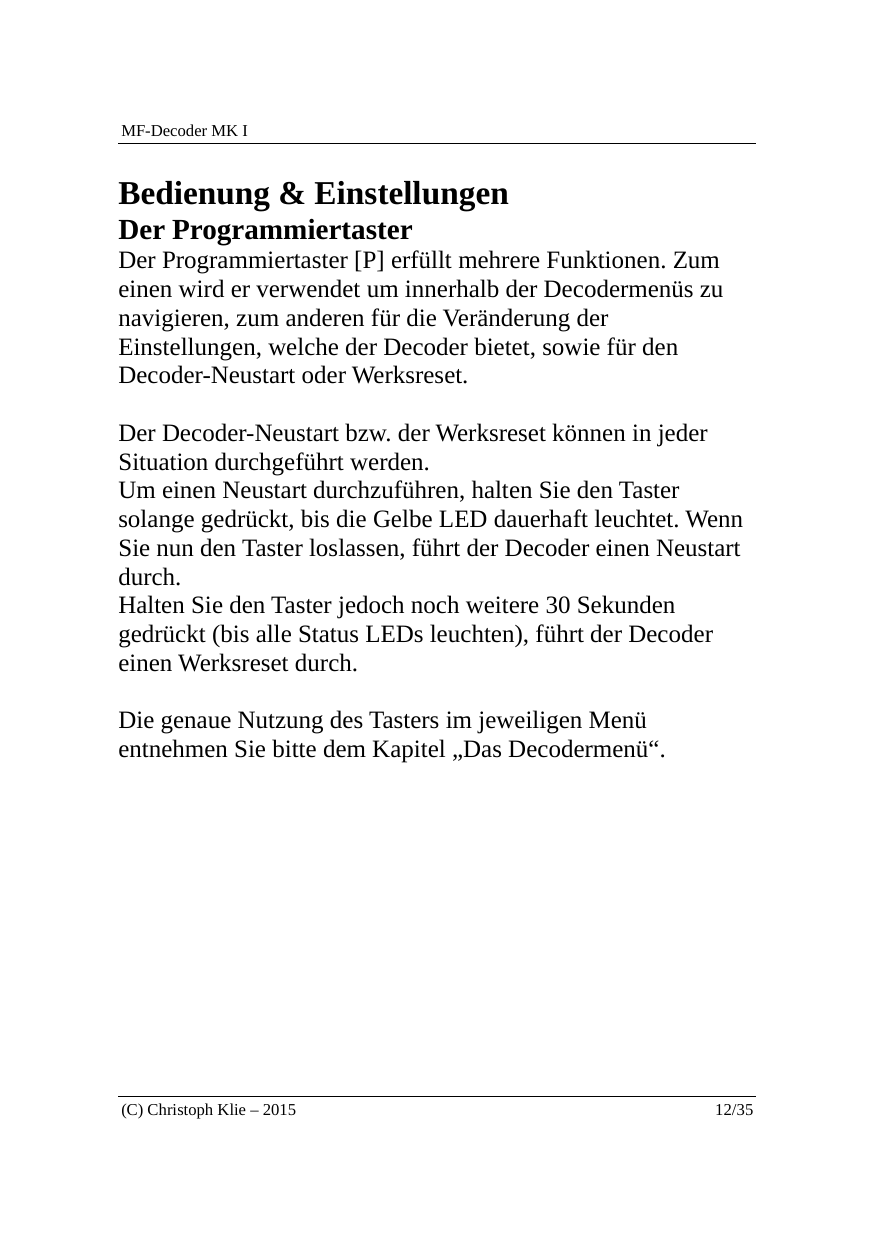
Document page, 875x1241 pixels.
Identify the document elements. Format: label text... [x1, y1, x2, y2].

text Um einen Neustart durchzuführen, halten Sie den Taster solange gedrückt, bis die Gelbe LED dauerhaft leuchtet. Wenn Sie nun den Taster loslassen, führt der Decoder einen Neustart durch. [118, 476, 756, 591]
text Bedienung & Einstellungen [118, 174, 756, 212]
text Die genaue Nutzung des Tasters im jeweiligen Menü entnehmen Sie bitte dem Kapitel „Das Decodermenü“. [118, 706, 756, 763]
text Halten Sie den Taster jedoch noch weitere 30 Sekunden gedrückt (bis alle Status LEDs leuchten), führt der Decoder einen Werksreset durch. [118, 591, 756, 677]
text Der Decoder-Neustart bzw. der Werksreset können in jeder Situation durchgeführt werden. [118, 418, 756, 476]
text Der Programmiertaster [118, 212, 756, 246]
text Der Programmiertaster [P] erfüllt mehrere Funktionen. Zum einen wird er verwendet um innerhalb der Decodermenüs zu navigieren, zum anderen für die Veränderung der Einstellungen, welche der Decoder bietet, sowie für den Decoder-Neustart oder Werksreset. [118, 246, 756, 389]
